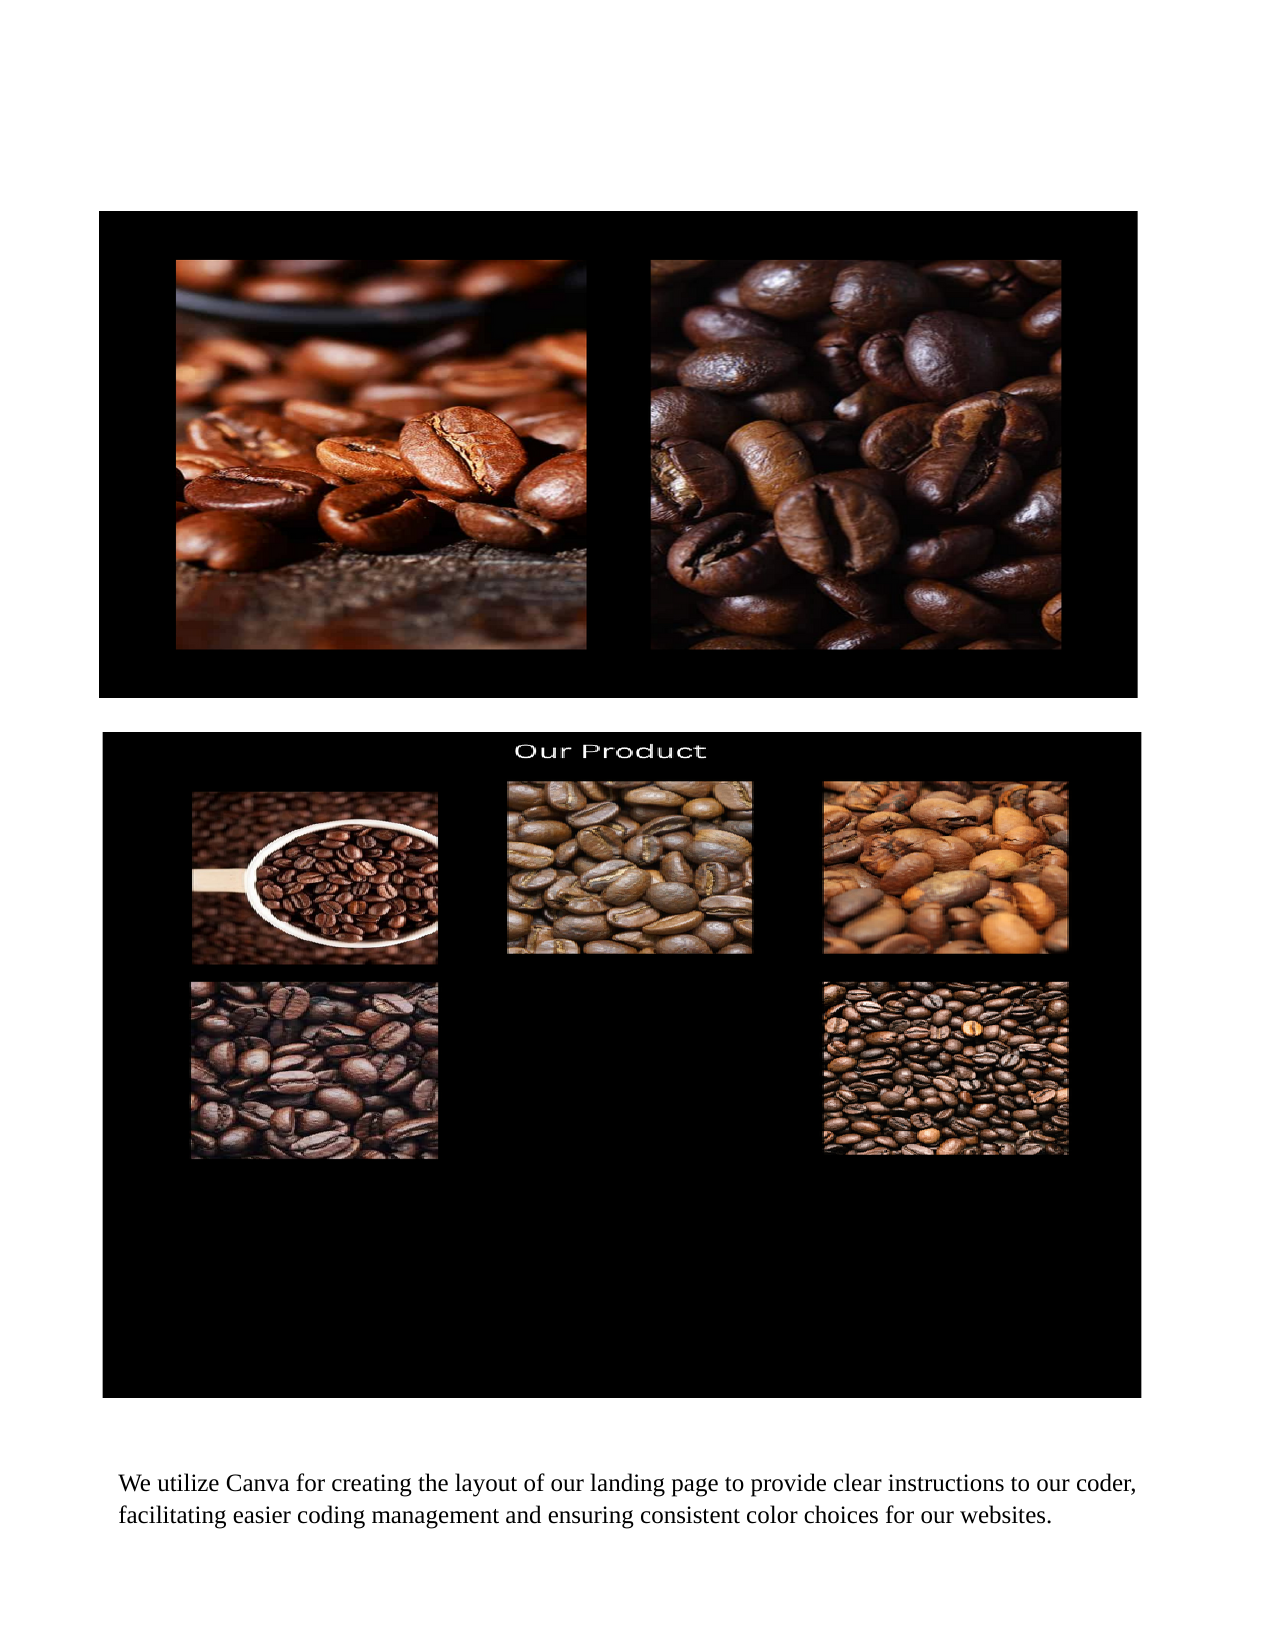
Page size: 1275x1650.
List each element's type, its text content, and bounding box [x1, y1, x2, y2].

picture [99, 211, 1138, 698]
picture [102, 732, 1142, 1398]
text We utilize Canva for creating the layout of our landing page to provide clear instructions to our coder, facilitating easier coding management and ensuring consistent color choices for our websites. [118, 1468, 1157, 1529]
